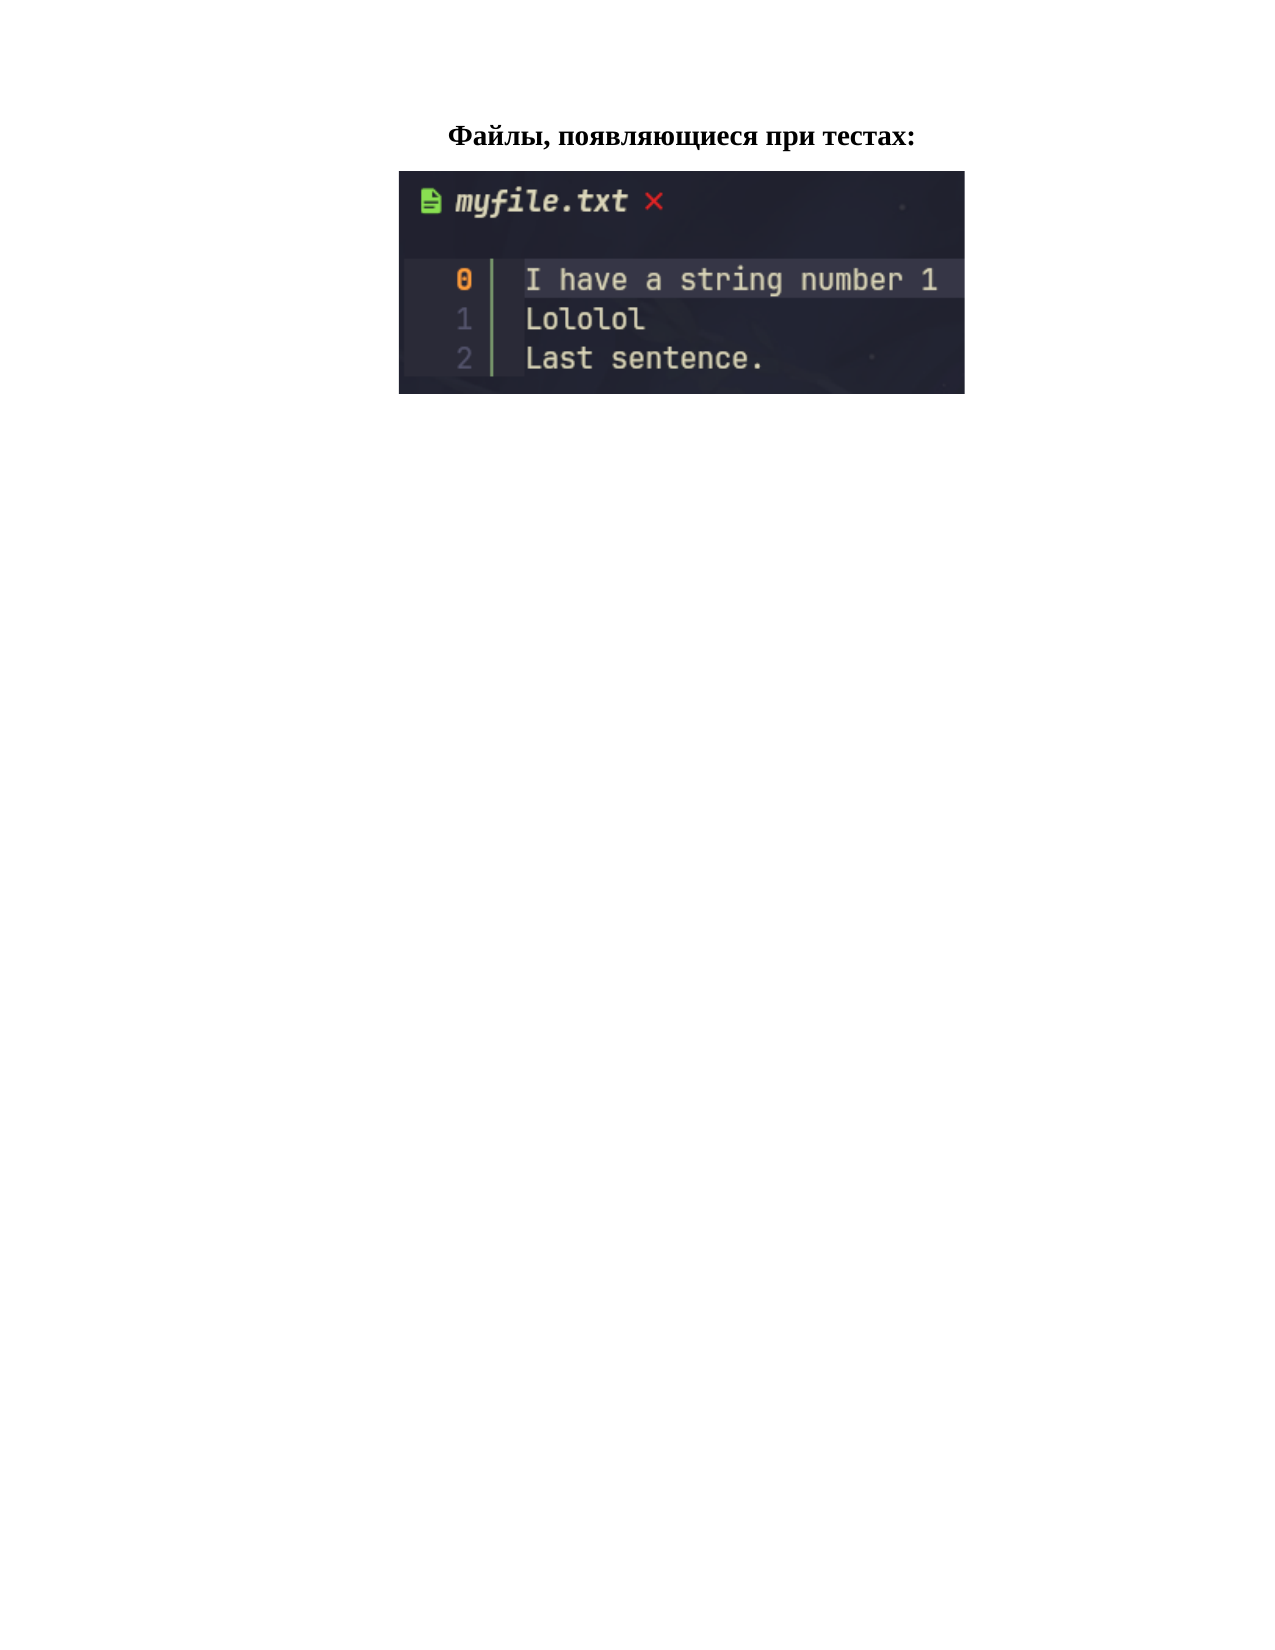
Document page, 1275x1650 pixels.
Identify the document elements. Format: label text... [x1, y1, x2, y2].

text Файлы, появляющиеся при тестах: [177, 118, 1186, 152]
picture [398, 171, 965, 394]
